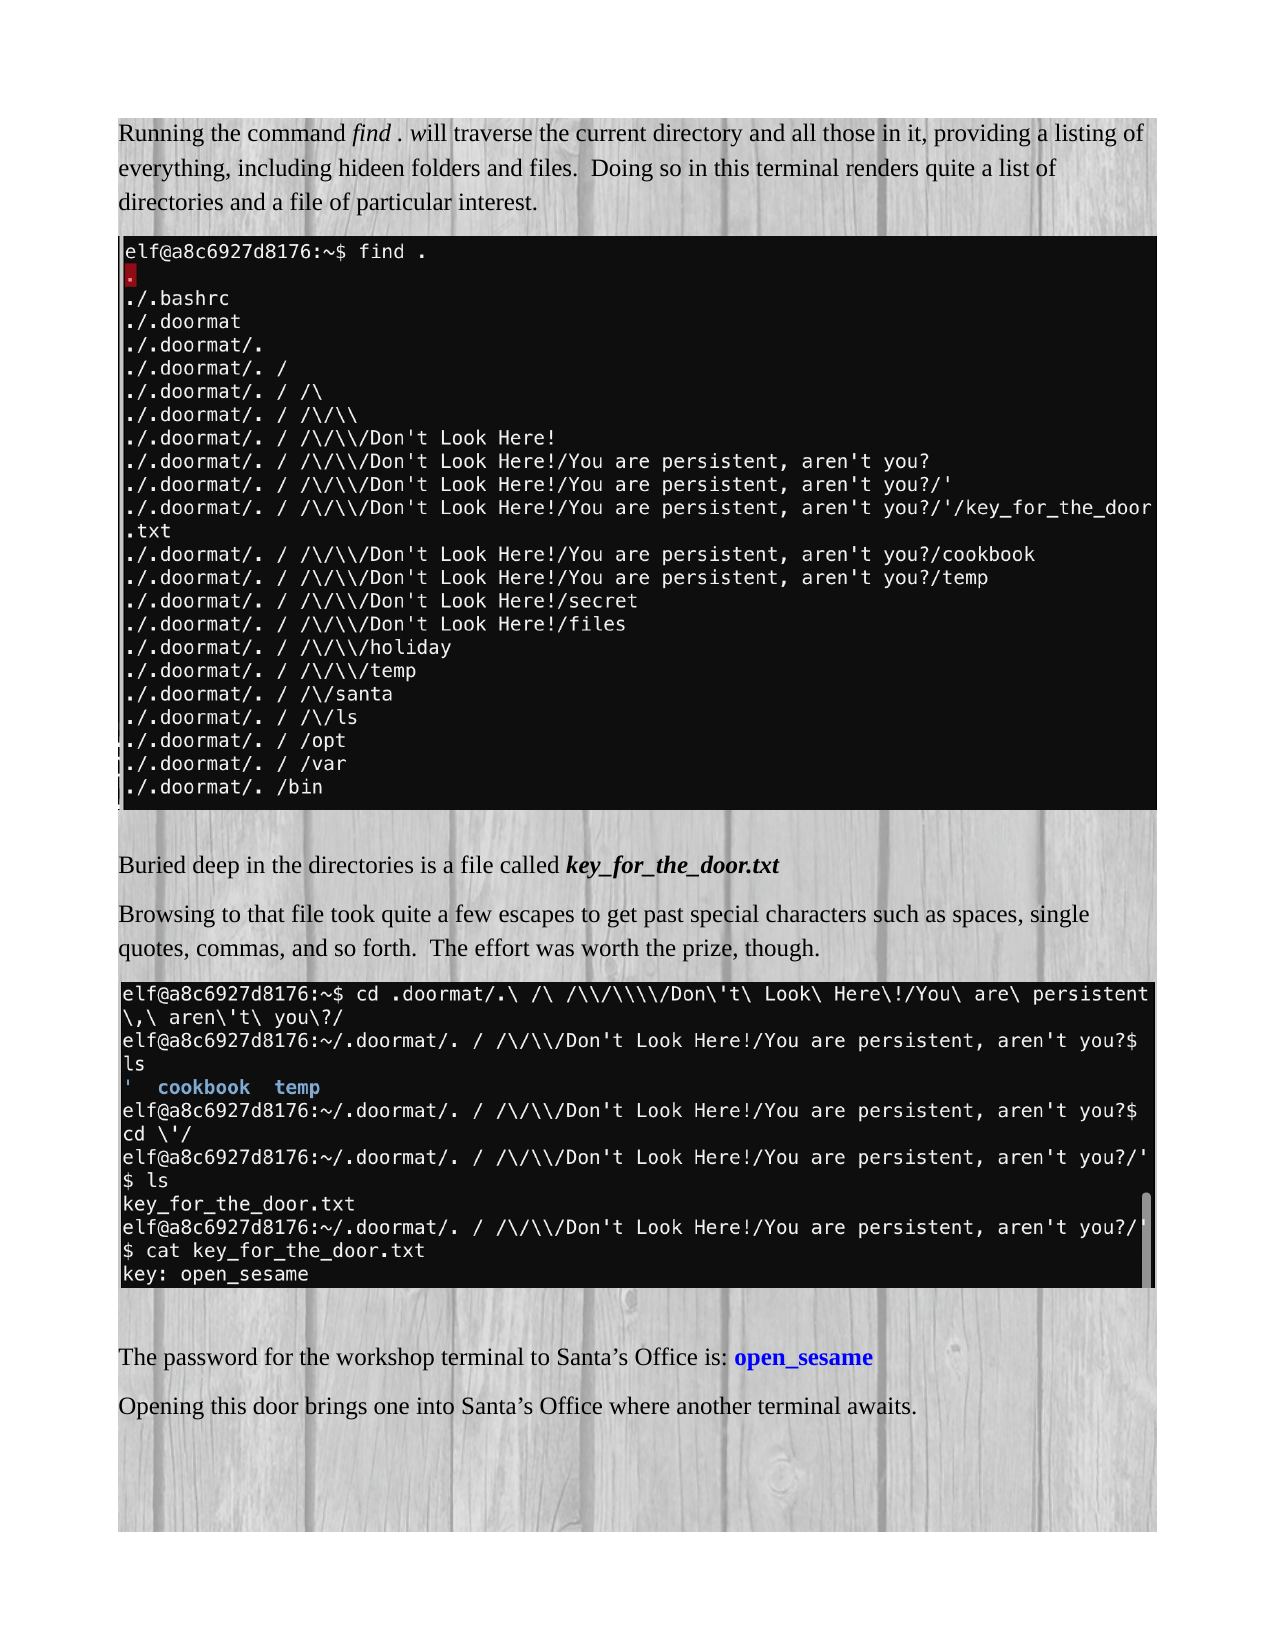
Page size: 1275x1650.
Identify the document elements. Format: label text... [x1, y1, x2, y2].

picture [118, 1371, 1157, 1391]
text The password for the workshop terminal to Santa’s Office is: open_sesame [118, 1342, 1157, 1371]
picture [118, 216, 1157, 810]
text Running the command find . will traverse the current directory and all those in it, providing a listing of everything, including hideen folders and files. Doing so in this terminal renders quite a list of directories and a file of particular interest. [118, 118, 1157, 216]
text Buried deep in the directories is a file called key_for_the_door.txt [118, 810, 1157, 879]
picture [118, 962, 1157, 1342]
text Opening this door brings one into Santa’s Office where another terminal awaits. [118, 1391, 1157, 1420]
picture [118, 1420, 1157, 1532]
text Browsing to that file took quite a few escapes to get past special characters such as spaces, single quotes, commas, and so forth. The effort was worth the prize, though. [118, 899, 1157, 962]
picture [118, 879, 1157, 899]
